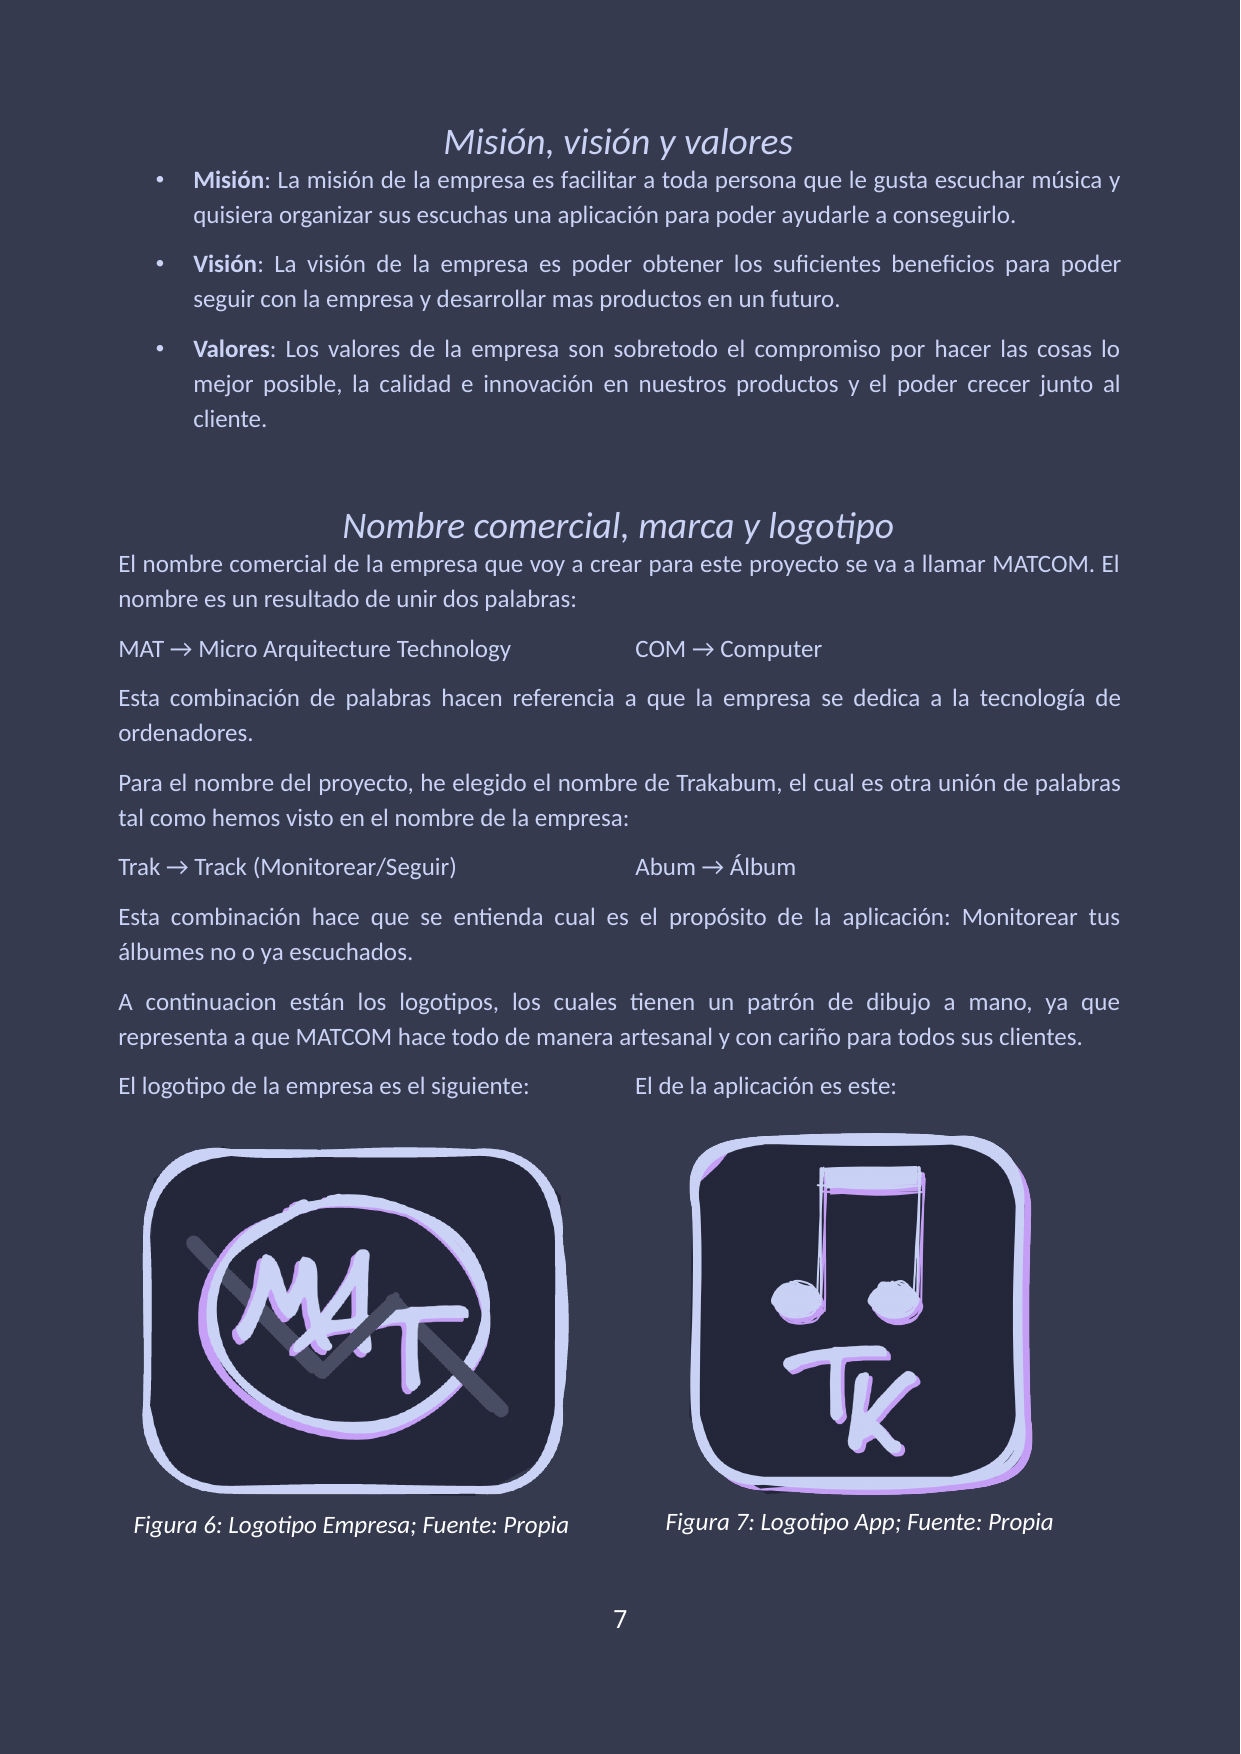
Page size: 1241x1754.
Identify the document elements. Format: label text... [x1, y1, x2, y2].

text El logotipo de la empresa es el siguiente: [118, 1070, 605, 1101]
list Valores: Los valores de la empresa son sobretodo el compromiso por hacer las cosas lo mejor posible, la calidad e innovación en nuestros productos y el poder crecer junto al cliente. [156, 333, 1122, 434]
text Trak → Track (Monitorear/Seguir) Abum → Álbum [118, 851, 1122, 882]
text MAT → Micro Arquitecture Technology COM → Computer [118, 633, 1122, 663]
text A continuacion están los logotipos, los cuales tienen un patrón de dibujo a mano, ya que representa a que MATCOM hace todo de manera artesanal y con cariño para todos sus clientes. [118, 986, 1122, 1051]
text Figura 6: Logotipo Empresa; Fuente: Propia [125, 1510, 579, 1540]
text Esta combinación hace que se entienda cual es el propósito de la aplicación: Monitorear tus álbumes no o ya escuchados. [118, 901, 1122, 967]
text El nombre comercial de la empresa que voy a crear para este proyecto se va a llamar MATCOM. El nombre es un resultado de unir dos palabras: [118, 548, 1122, 614]
text Figura 7: Logotipo App; Fuente: Propia [659, 1507, 1062, 1537]
picture [125, 1133, 580, 1510]
list Misión: La misión de la empresa es facilitar a toda persona que le gusta escuchar música y quisiera organizar sus escuchas una aplicación para poder ayudarle a conseguirlo. [156, 164, 1122, 229]
list Visión: La visión de la empresa es poder obtener los suficientes beneficios para poder seguir con la empresa y desarrollar mas productos en un futuro. [156, 248, 1122, 314]
text Para el nombre del proyecto, he elegido el nombre de Trakabum, el cual es otra unión de palabras tal como hemos visto en el nombre de la empresa: [118, 767, 1122, 832]
text El de la aplicación es este: [635, 1070, 1122, 1101]
text Nombre comercial, marca y logotipo [118, 502, 1122, 548]
text Misión, visión y valores [118, 118, 1122, 164]
picture [653, 1126, 1069, 1507]
text Esta combinación de palabras hacen referencia a que la empresa se dedica a la tecnología de ordenadores. [118, 682, 1122, 748]
